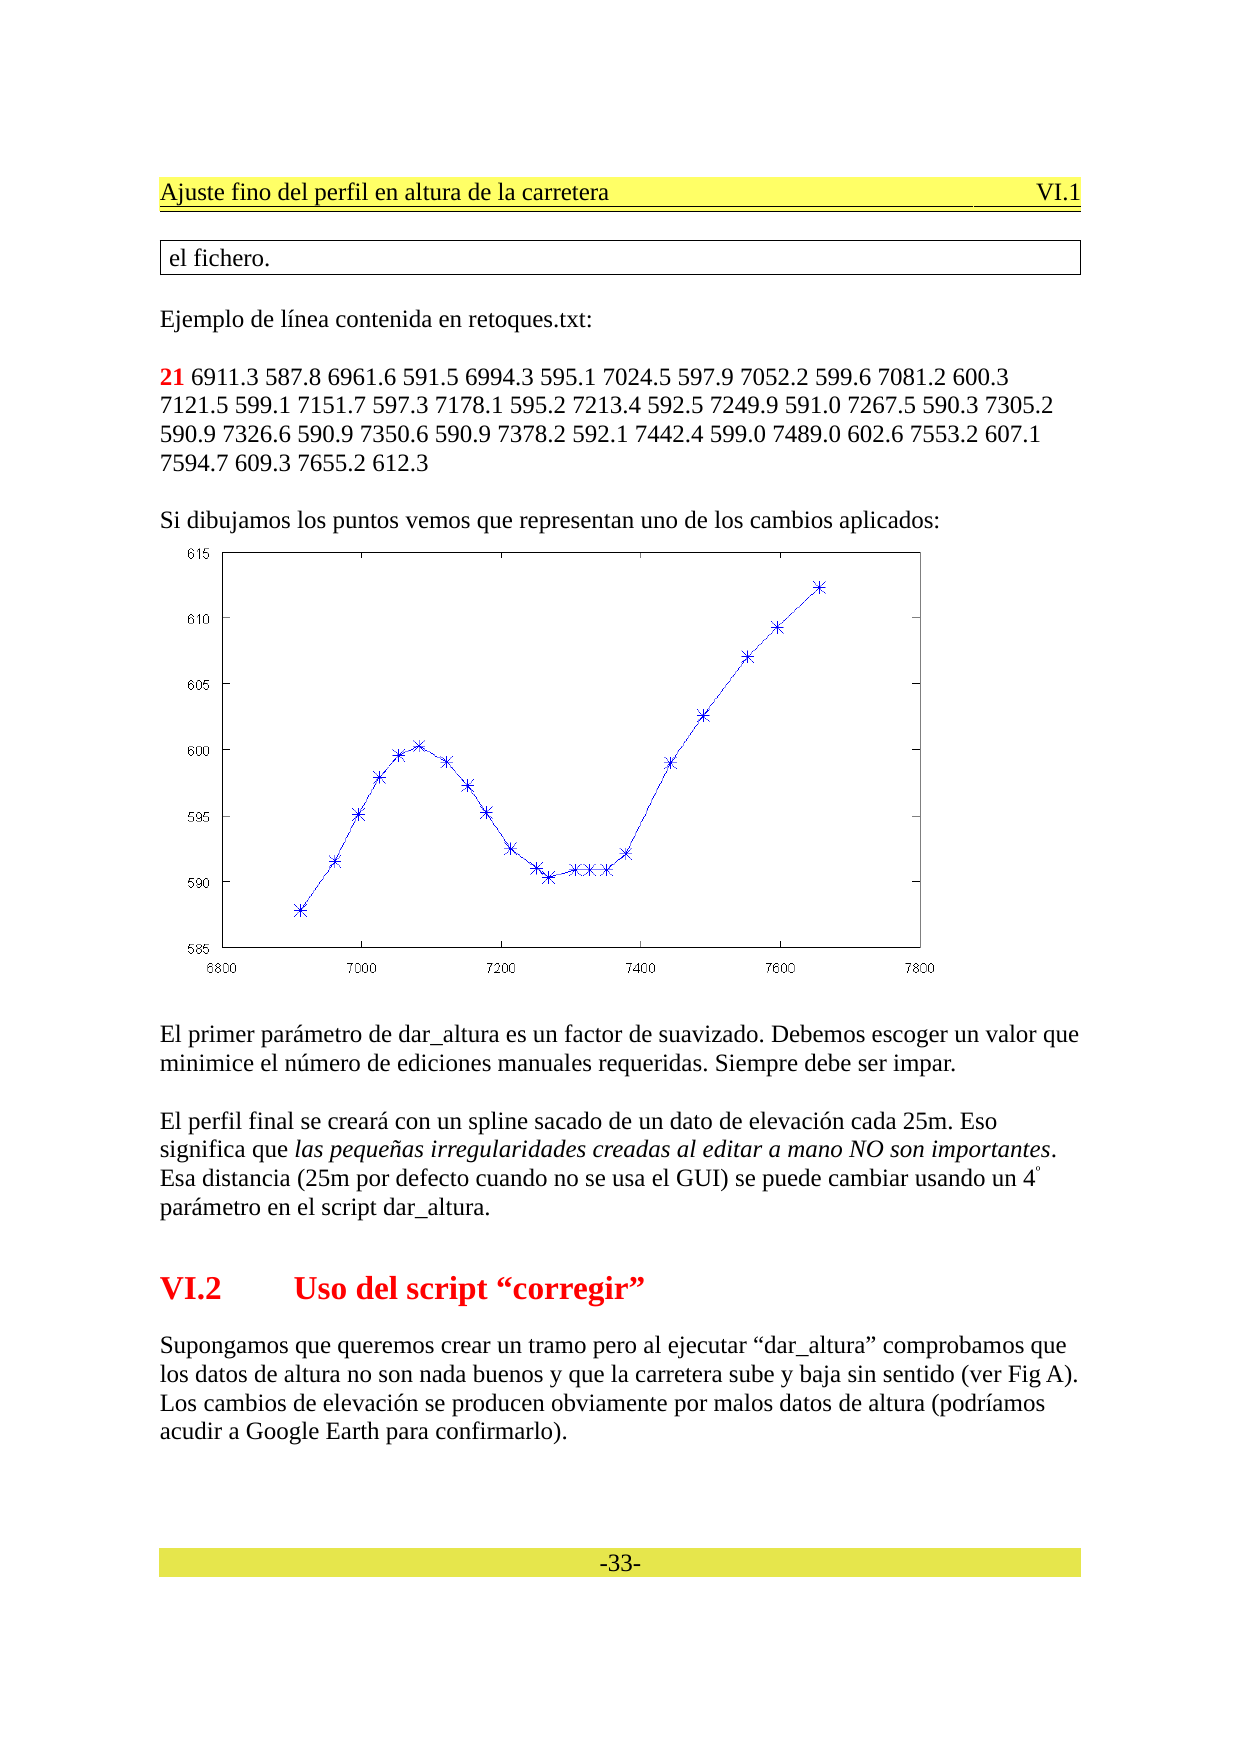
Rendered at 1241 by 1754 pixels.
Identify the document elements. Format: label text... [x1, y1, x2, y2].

text Supongamos que queremos crear un tramo pero al ejecutar “dar_altura” comprobamos que los datos de altura no son nada buenos y que la carretera sube y baja sin sentido (ver Fig A). Los cambios de elevación se producen obviamente por malos datos de altura (podríamos acudir a Google Earth para confirmarlo). [159, 1330, 1081, 1445]
text Ejemplo de línea contenida en retoques.txt: [159, 304, 1081, 333]
picture [176, 543, 942, 982]
text Si dibujamos los puntos vemos que representan uno de los cambios aplicados: [159, 505, 1081, 534]
text 21 6911.3 587.8 6961.6 591.5 6994.3 595.1 7024.5 597.9 7052.2 599.6 7081.2 600.3 7121.5 599.1 7151.7 597.3 7178.1 595.2 7213.4 592.5 7249.9 591.0 7267.5 590.3 7305.2 590.9 7326.6 590.9 7350.6 590.9 7378.2 592.1 7442.4 599.0 7489.0 602.6 7553.2 607.1 7594.7 609.3 7655.2 612.3 [159, 362, 1081, 477]
subtitle Uso del script “corregir” [159, 1268, 1081, 1306]
text el fichero. [161, 241, 1080, 274]
text El perfil final se creará con un spline sacado de un dato de elevación cada 25m. Eso significa que las pequeñas irregularidades creadas al editar a mano NO son importantes. Esa distancia (25m por defecto cuando no se usa el GUI) se puede cambiar usando un 4º parámetro en el script dar_altura. [159, 1106, 1081, 1221]
text El primer parámetro de dar_altura es un factor de suavizado. Debemos escoger un valor que minimice el número de ediciones manuales requeridas. Siempre debe ser impar. [159, 1019, 1081, 1077]
